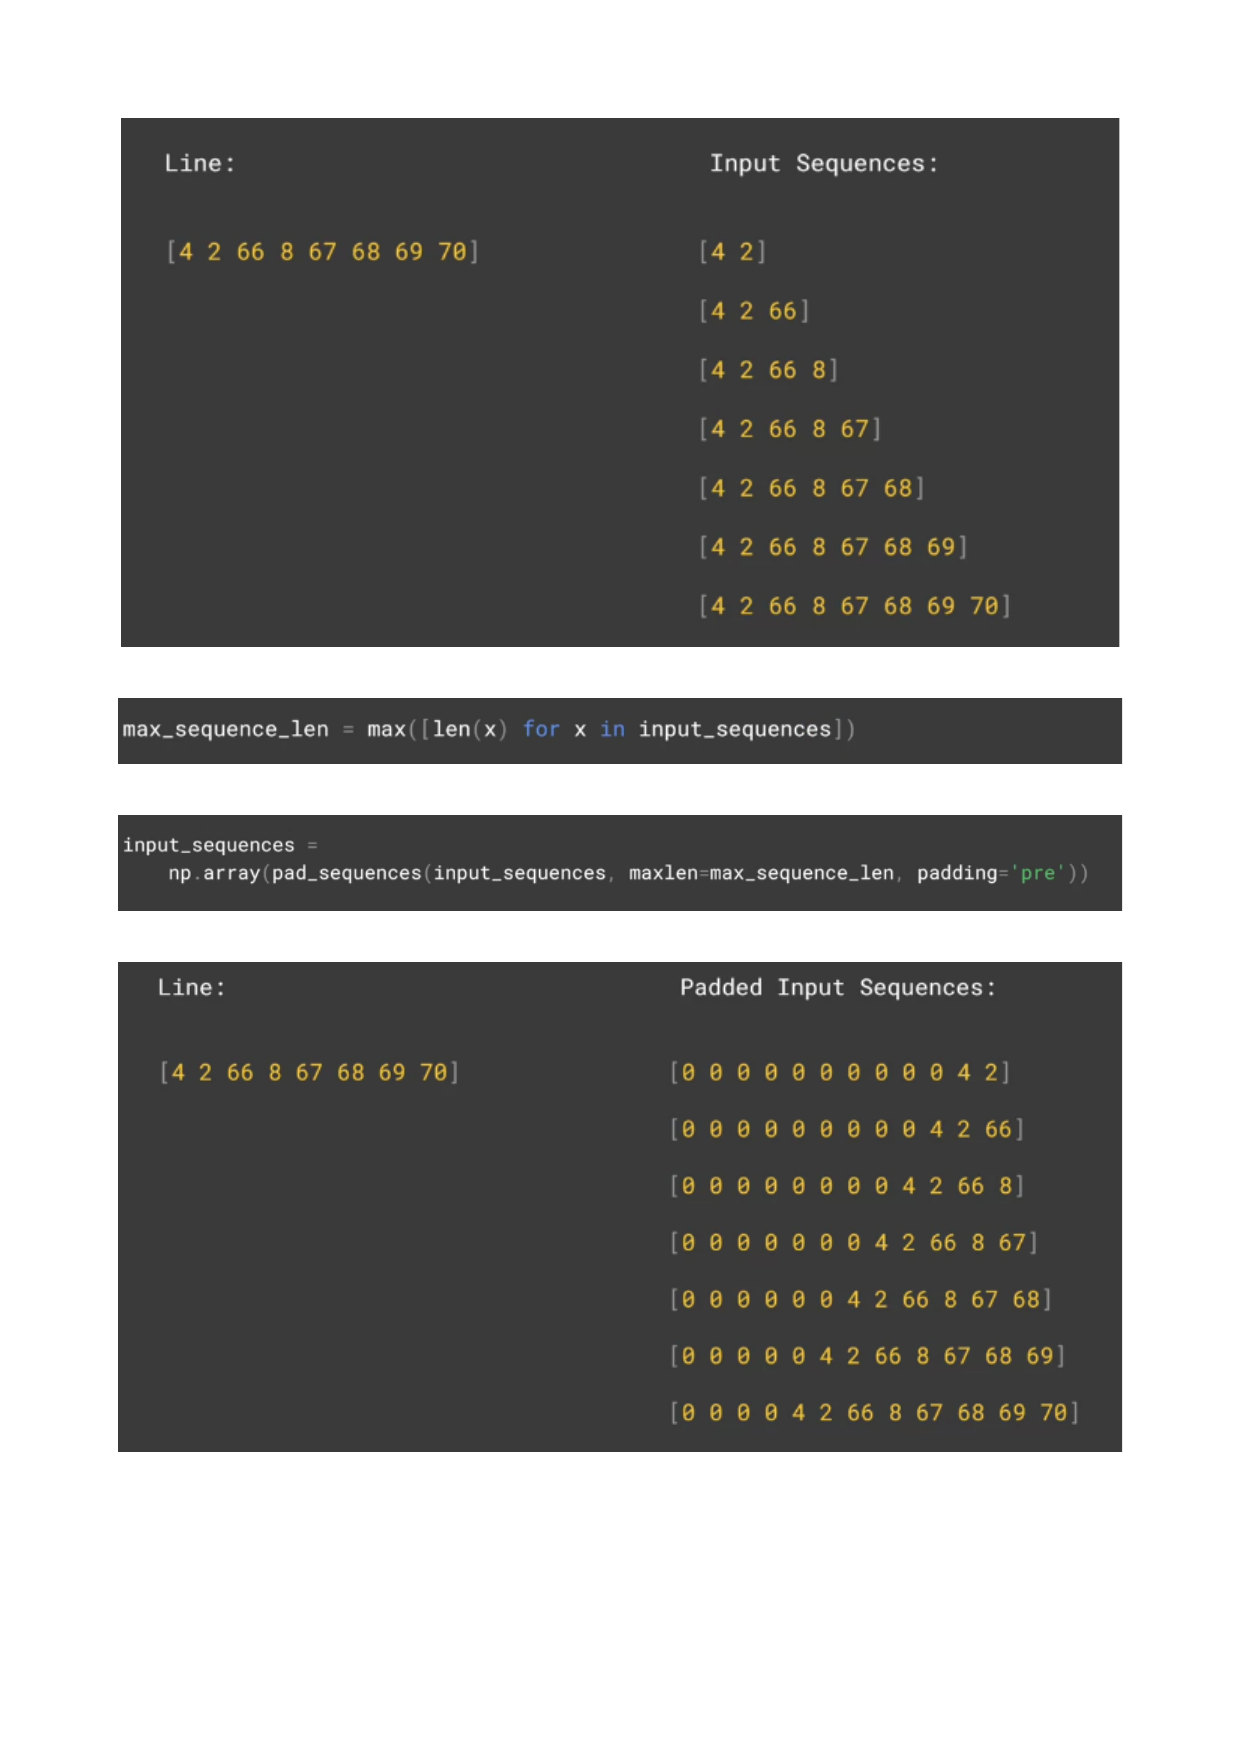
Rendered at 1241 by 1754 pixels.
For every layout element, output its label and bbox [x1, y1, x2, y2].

picture [118, 815, 1123, 911]
picture [121, 118, 1120, 647]
picture [118, 962, 1123, 1452]
picture [118, 698, 1123, 764]
